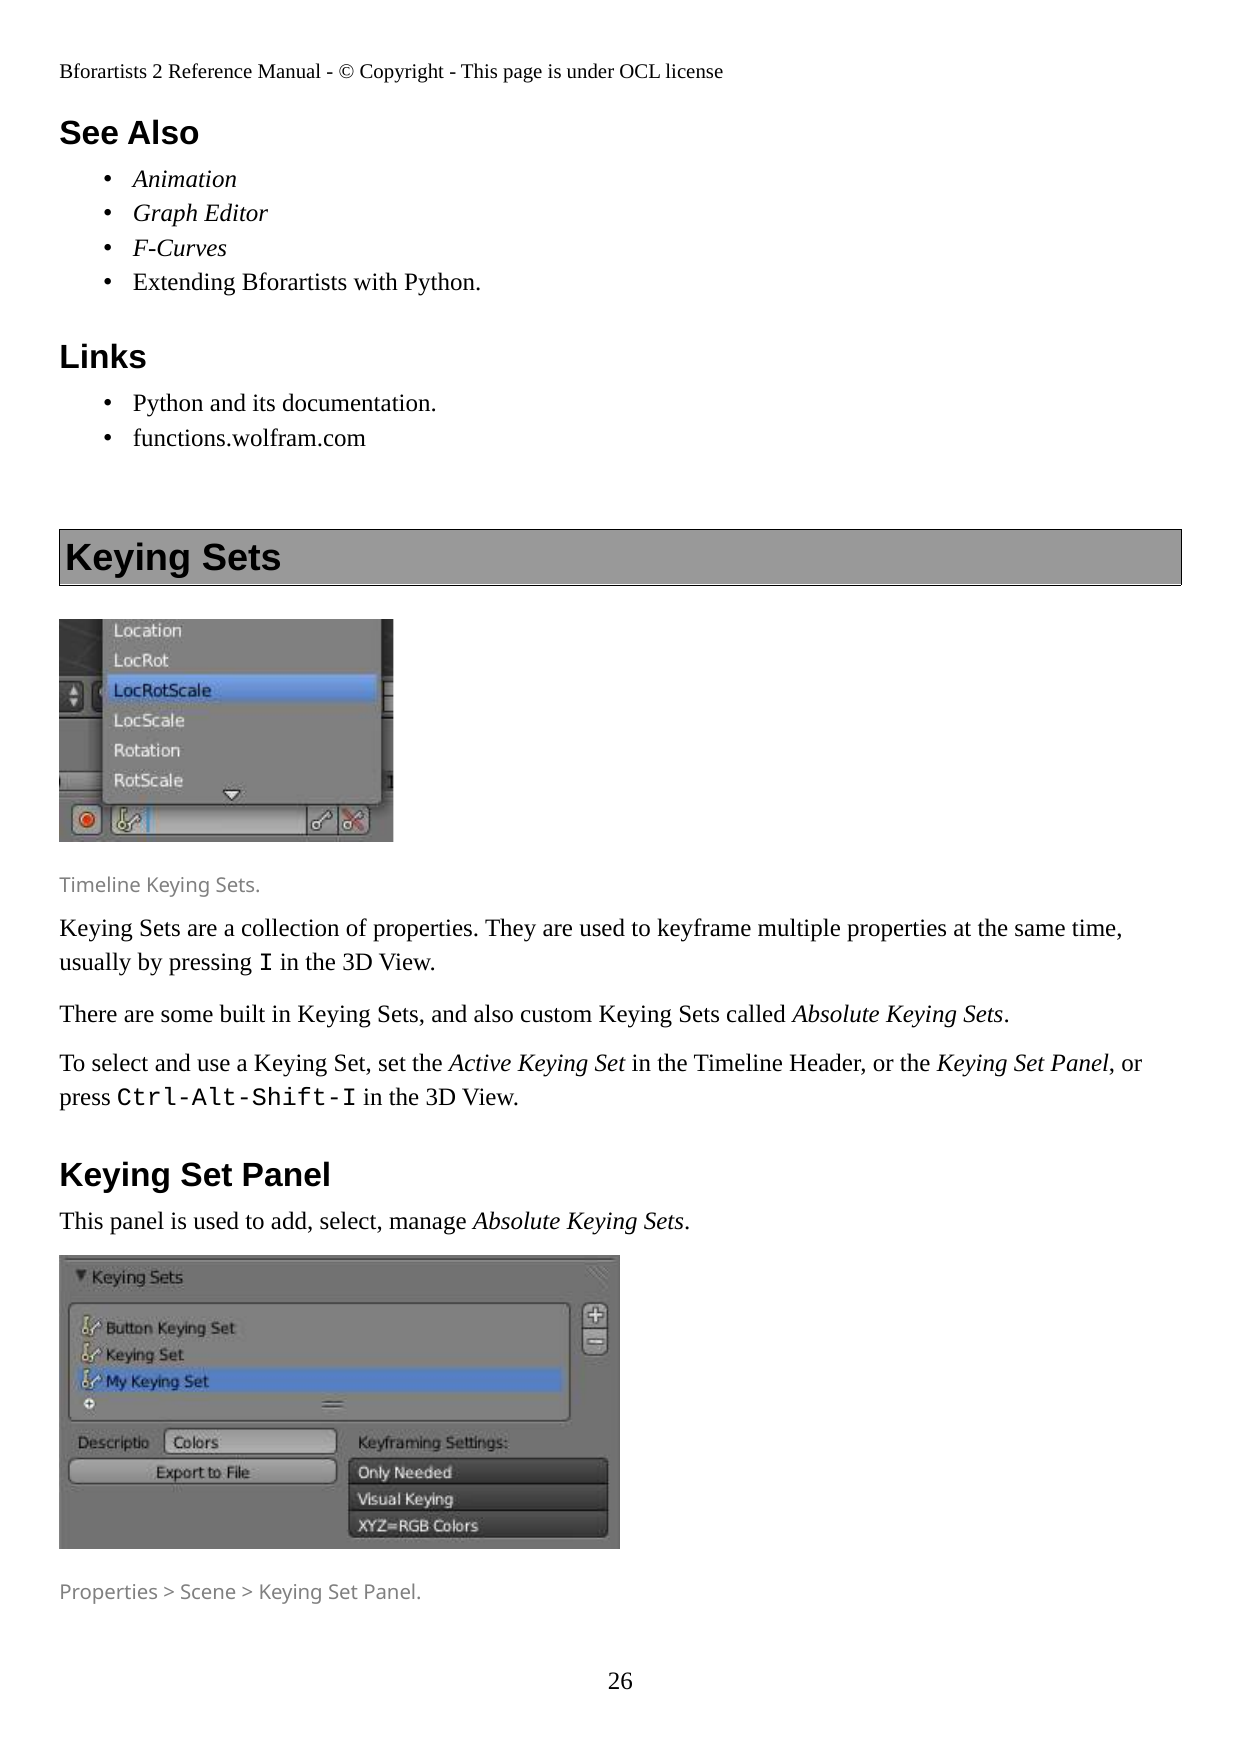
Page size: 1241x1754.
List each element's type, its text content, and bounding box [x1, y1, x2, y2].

list Extending Bforartists with Python. [103, 267, 1181, 296]
text Properties > Scene > Keying Set Panel. [59, 1574, 1181, 1605]
picture [59, 1255, 620, 1549]
list Python and its documentation. [103, 388, 1181, 417]
list Animation [103, 164, 1181, 192]
picture [59, 619, 394, 842]
subtitle Keying Set Panel [59, 1155, 1181, 1193]
text This panel is used to add, select, manage Absolute Keying Sets. [59, 1206, 1181, 1234]
list F-Curves [103, 233, 1181, 261]
text To select and use a Keying Set, set the Active Keying Set in the Timeline Header, or the Keying Set Panel, or press Ctrl-Alt-Shift-I in the 3D View. [59, 1048, 1181, 1113]
text There are some built in Keying Sets, and also custom Keying Sets called Absolute Keying Sets. [59, 999, 1181, 1027]
table_header Keying Sets [60, 530, 1181, 584]
text Timeline Keying Sets. [59, 867, 1181, 898]
text Keying Sets are a collection of properties. They are used to keyframe multiple properties at the same time, usually by pressing I in the 3D View. [59, 913, 1181, 978]
subtitle Links [59, 337, 1181, 376]
list functions.wolfram.com [103, 423, 1181, 451]
subtitle See Also [59, 113, 1181, 151]
list Graph Editor [103, 198, 1181, 227]
